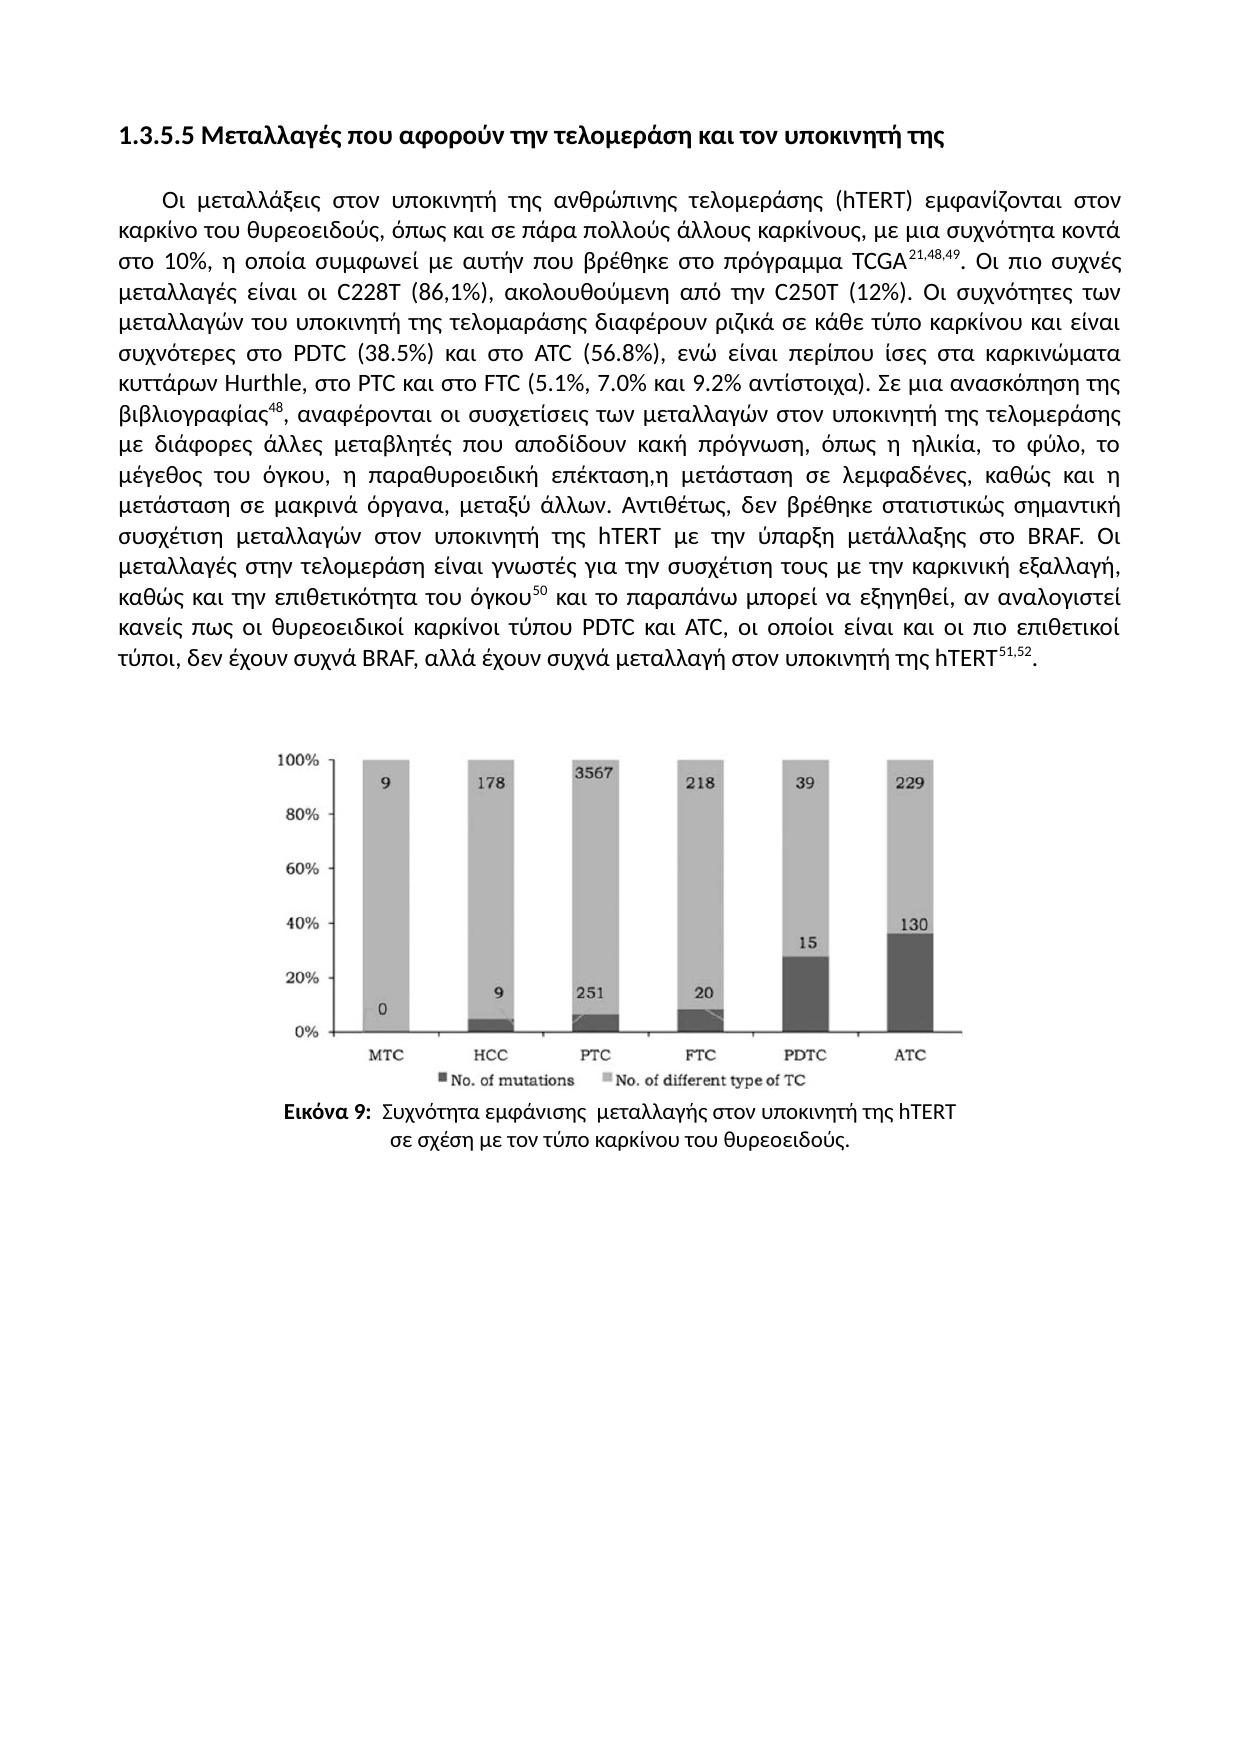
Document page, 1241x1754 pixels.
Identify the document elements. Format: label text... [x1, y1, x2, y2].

picture [277, 753, 963, 1089]
text Οι μεταλλάξεις στον υποκινητή της ανθρώπινης τελομεράσης (hTERT) εμφανίζονται στον καρκίνο του θυρεοειδούς, όπως και σε πάρα πολλούς άλλους καρκίνους, με μια συχνότητα κοντά στο 10%, η οποία συμφωνεί με αυτήν που βρέθηκε στο πρόγραμμα TCGA21,48,49⁠. Οι πιο συχνές μεταλλαγές είναι οι C228T (86,1%), ακολουθούμενη από την C250T (12%). Οι συχνότητες των μεταλλαγών του υποκινητή της τελομαράσης διαφέρουν ριζικά σε κάθε τύπο καρκίνου και είναι συχνότερες στο PDTC (38.5%) και στο ATC (56.8%), ενώ είναι περίπου ίσες στα καρκινώματα κυττάρων Hurthle, στο PTC και στο FTC (5.1%, 7.0% και 9.2% αντίστοιχα). Σε μια ανασκόπηση της βιβλιογραφίας48⁠, αναφέρονται οι συσχετίσεις των μεταλλαγών στον υποκινητή της τελομεράσης με διάφορες άλλες μεταβλητές που αποδίδουν κακή πρόγνωση, όπως η ηλικία, το φύλο, το μέγεθος του όγκου, η παραθυροειδική επέκταση,η μετάσταση σε λεμφαδένες, καθώς και η μετάσταση σε μακρινά όργανα, μεταξύ άλλων. Αντιθέτως, δεν βρέθηκε στατιστικώς σημαντική συσχέτιση μεταλλαγών στον υποκινητή της hTERT με την ύπαρξη μετάλλαξης στο BRAF. Οι μεταλλαγές στην τελομεράση είναι γνωστές για την συσχέτιση τους με την καρκινική εξαλλαγή, καθώς και την επιθετικότητα του όγκου50⁠ και το παραπάνω μπορεί να εξηγηθεί, αν αναλογιστεί κανείς πως οι θυρεοειδικοί καρκίνοι τύπου PDTC και ATC, οι οποίοι είναι και οι πιο επιθετικοί τύποι, δεν έχουν συχνά BRAF, αλλά έχουν συχνά μεταλλαγή στον υποκινητή της hTERT51,52⁠. [118, 184, 1122, 672]
text σε σχέση με τον τύπο καρκίνου του θυρεοειδούς. [118, 1125, 1122, 1153]
subtitle 1.3.5.5 Μεταλλαγές που αφορούν την τελομεράση και τον υποκινητή της [118, 118, 1122, 151]
text Εικόνα 9: Συχνότητα εμφάνισης μεταλλαγής στον υποκινητή της hTERT [118, 1097, 1122, 1125]
